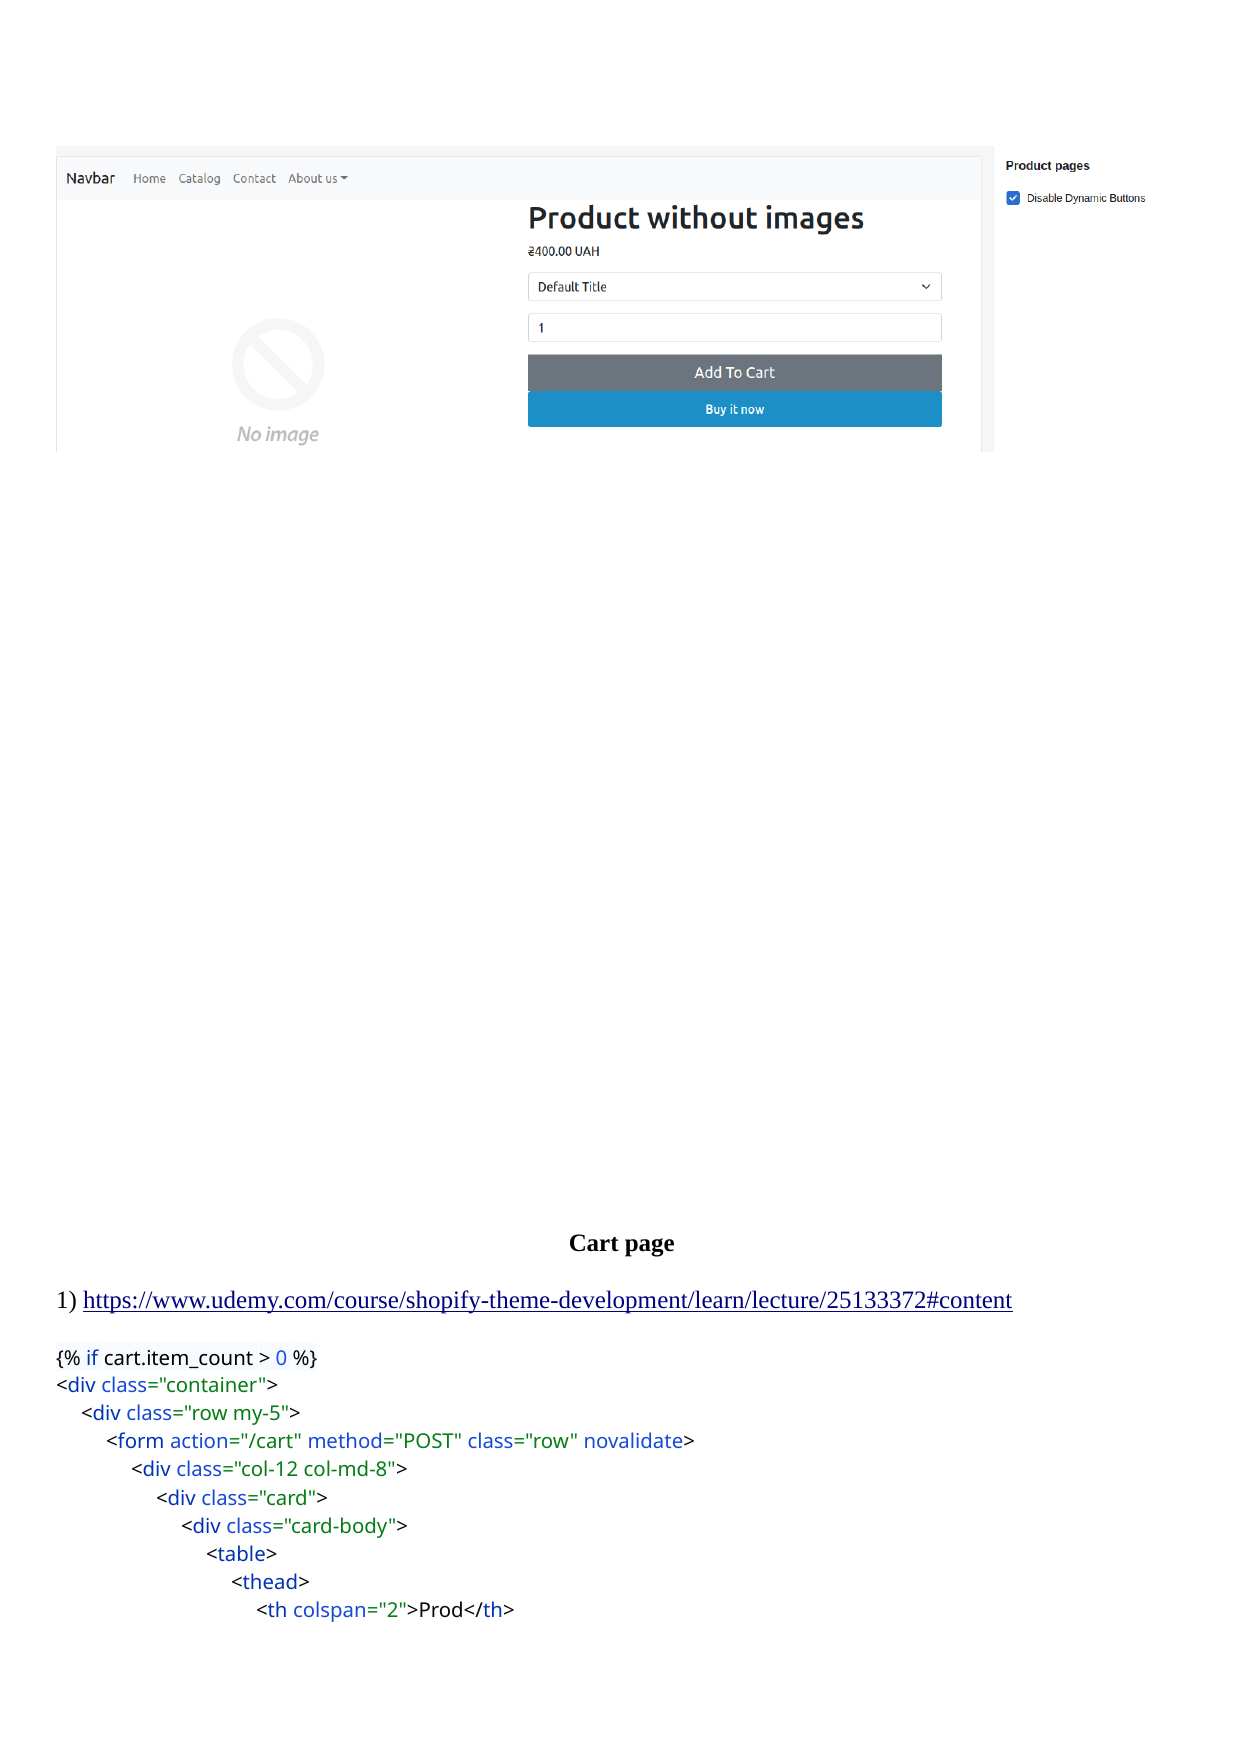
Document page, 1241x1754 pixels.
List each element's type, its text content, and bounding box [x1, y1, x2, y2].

text <div class="container"> [56, 1371, 1187, 1399]
text <form action="/cart" method="POST" class="row" novalidate> [56, 1427, 1187, 1455]
text {% if cart.item_count > 0 %} [56, 1343, 1187, 1371]
text <div class="row my-5"> [56, 1399, 1187, 1427]
picture [55, 146, 1188, 452]
text 1) https://www.udemy.com/course/shopify-theme-development/learn/lecture/25133372#content [56, 1286, 1187, 1314]
text <div class="card"> [56, 1483, 1187, 1511]
text Cart page [56, 1228, 1187, 1257]
text <table> [56, 1539, 1187, 1567]
text <thead> [56, 1567, 1187, 1596]
text <div class="card-body"> [56, 1511, 1187, 1539]
text <div class="col-12 col-md-8"> [56, 1455, 1187, 1483]
text <th colspan="2">Prod</th> [56, 1596, 1187, 1624]
